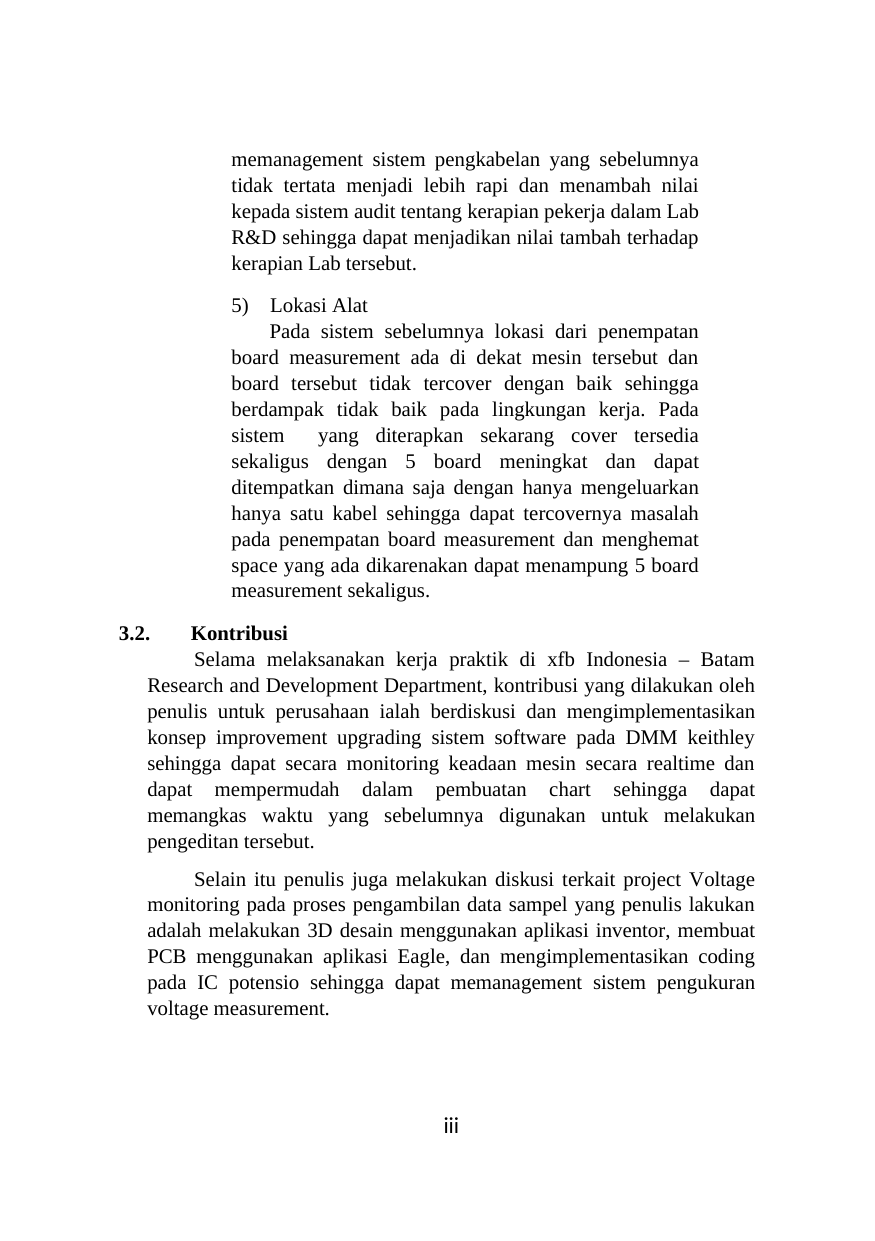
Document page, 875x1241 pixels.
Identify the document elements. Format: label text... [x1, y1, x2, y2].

text Selama melaksanakan kerja praktik di xfb Indonesia – Batam Research and Development Department, kontribusi yang dilakukan oleh penulis untuk perusahaan ialah berdiskusi dan mengimplementasikan konsep improvement upgrading sistem software pada DMM keithley sehingga dapat secara monitoring keadaan mesin secara realtime dan dapat mempermudah dalam pembuatan chart sehingga dapat memangkas waktu yang sebelumnya digunakan untuk melakukan pengeditan tersebut. [147, 647, 756, 853]
text Selain itu penulis juga melakukan diskusi terkait project Voltage monitoring pada proses pengambilan data sampel yang penulis lakukan adalah melakukan 3D desain menggunakan aplikasi inventor, membuat PCB menggunakan aplikasi Eagle, dan mengimplementasikan coding pada IC potensio sehingga dapat memanagement sistem pengukuran voltage measurement. [147, 866, 756, 1020]
subtitle Kontribusi [119, 621, 756, 645]
list memanagement sistem pengkabelan yang sebelumnya tidak tertata menjadi lebih rapi dan menambah nilai kepada sistem audit tentang kerapian pekerja dalam Lab R&D sehingga dapat menjadikan nilai tambah terhadap kerapian Lab tersebut. [166, 147, 699, 275]
list Pada sistem sebelumnya lokasi dari penempatan board measurement ada di dekat mesin tersebut dan board tersebut tidak tercover dengan baik sehingga berdampak tidak baik pada lingkungan kerja. Pada sistem yang diterapkan sekarang cover tersedia sekaligus dengan 5 board meningkat dan dapat ditempatkan dimana saja dengan hanya mengeluarkan hanya satu kabel sehingga dapat tercovernya masalah pada penempatan board measurement dan menghemat space yang ada dikarenakan dapat menampung 5 board measurement sekaligus. [231, 319, 699, 602]
list Lokasi Alat [231, 293, 756, 317]
